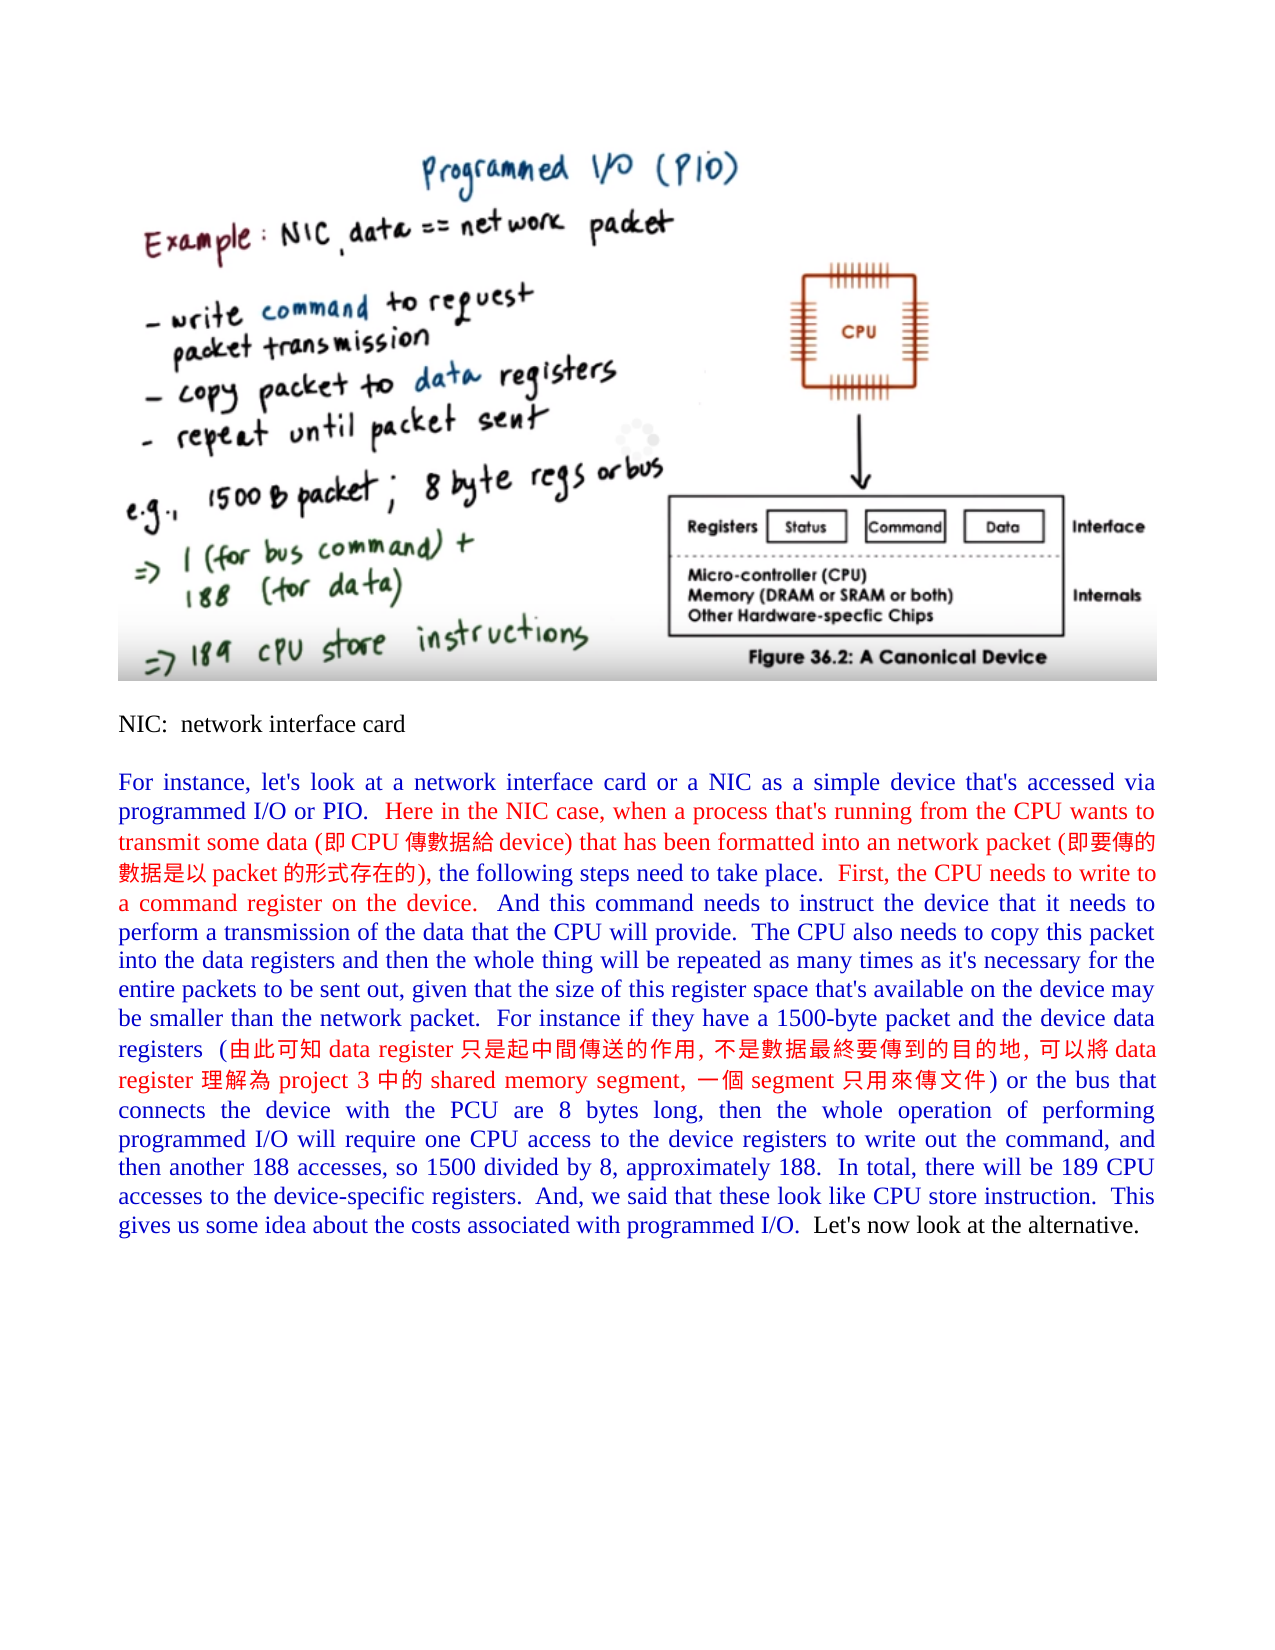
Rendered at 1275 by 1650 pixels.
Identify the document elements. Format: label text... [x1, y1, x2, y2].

text NIC: network interface card [118, 709, 1157, 738]
text For instance, let's look at a network interface card or a NIC as a simple device that's accessed via programmed I/O or PIO. Here in the NIC case, when a process that's running from the CPU wants to transmit some data (即CPU傳數据給device) that has been formatted into an network packet (即要傳的數据是以packet的形式存在的), the following steps need to take place. First, the CPU needs to write to a command register on the device. And this command needs to instruct the device that it needs to perform a transmission of the data that the CPU will provide. The CPU also needs to copy this packet into the data registers and then the whole thing will be repeated as many times as it's necessary for the entire packets to be sent out, given that the size of this register space that's available on the device may be smaller than the network packet. For instance if they have a 1500-byte packet and the device data registers (由此可知data register只是起中間傳送的作用, 不是數据最終要傳到的目的地, 可以將data register理解為project 3中的shared memory segment, 一個segment只用來傳文件) or the bus that connects the device with the PCU are 8 bytes long, then the whole operation of performing programmed I/O will require one CPU access to the device registers to write out the command, and then another 188 accesses, so 1500 divided by 8, approximately 188. In total, there will be 189 CPU accesses to the device-specific registers. And, we said that these look like CPU store instruction. This gives us some idea about the costs associated with programmed I/O. Let's now look at the alternative. [118, 767, 1157, 1239]
picture [118, 146, 1157, 681]
